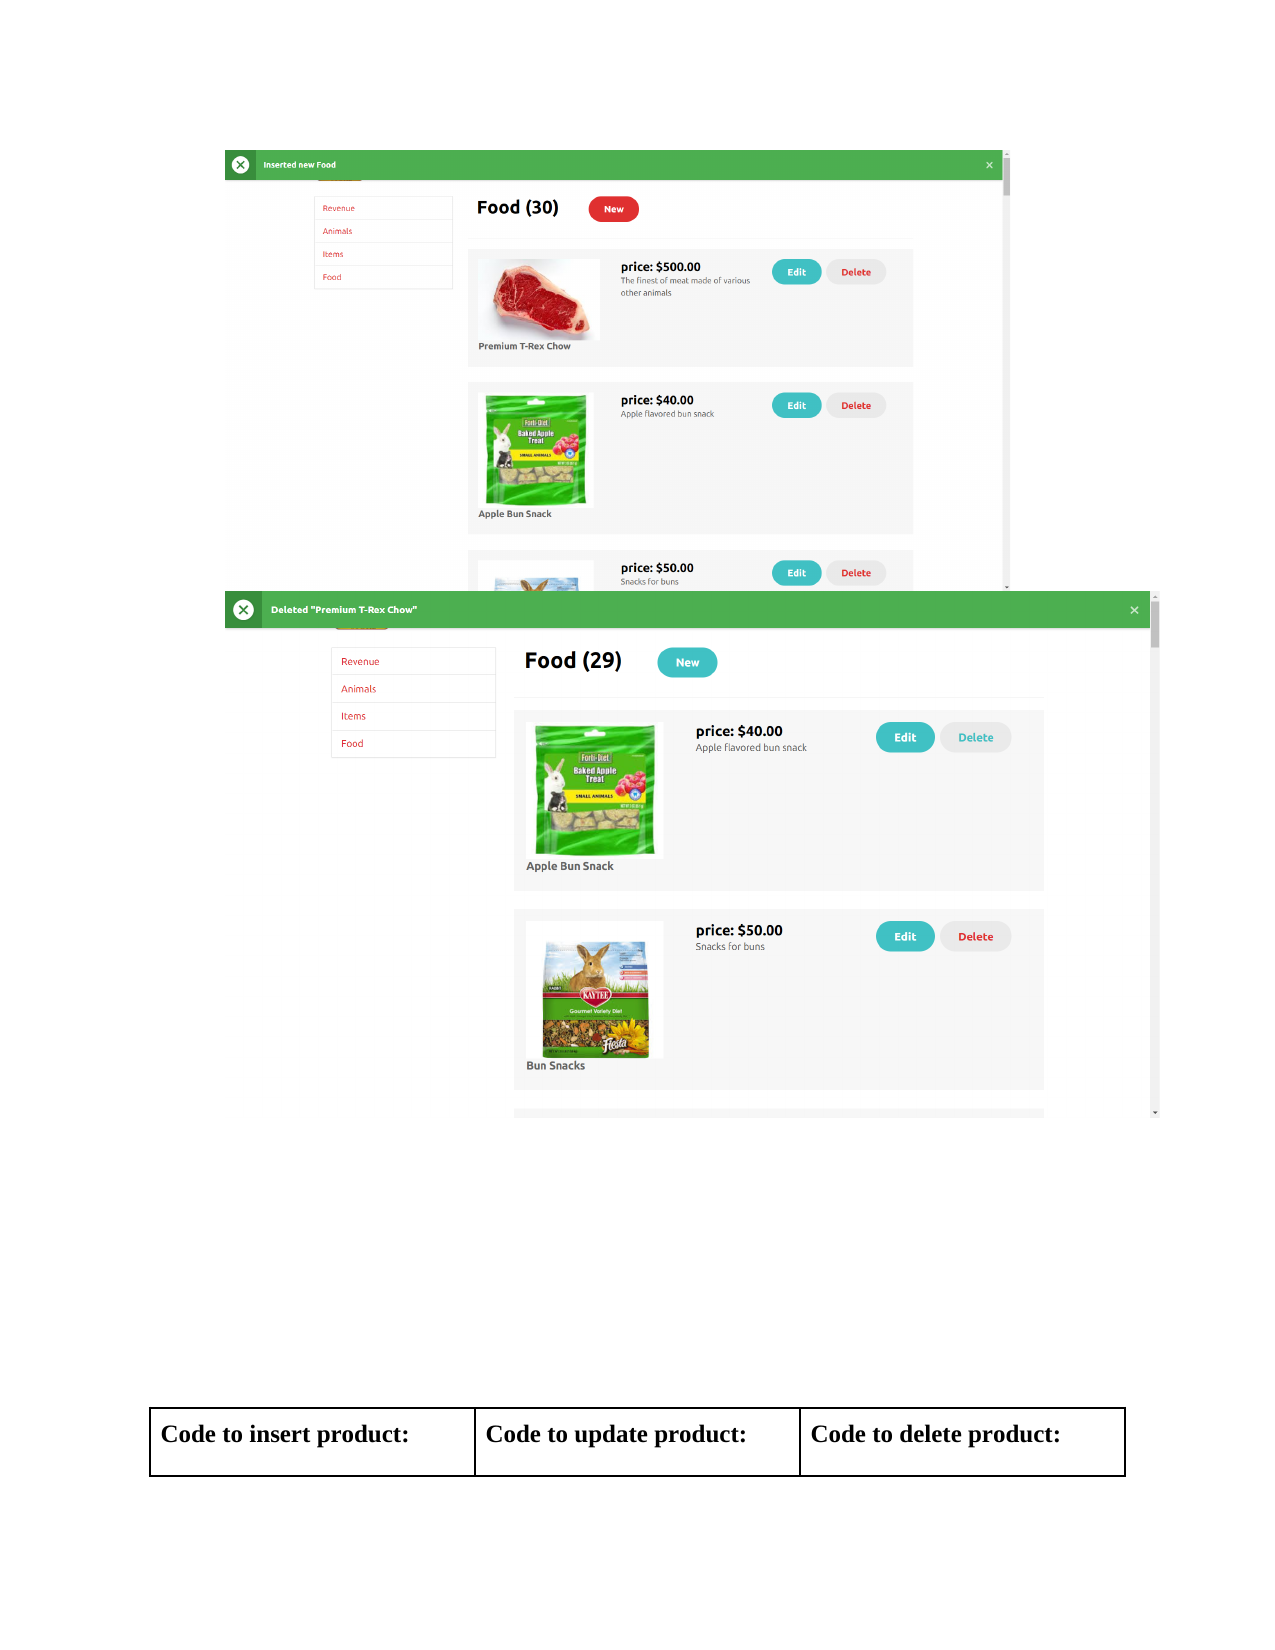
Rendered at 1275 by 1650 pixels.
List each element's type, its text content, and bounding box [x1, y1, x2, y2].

table_header Code to delete product: [801, 1409, 1124, 1475]
text [1011, 150, 1125, 591]
table_header Code to update product: [476, 1409, 799, 1475]
table_header Code to insert product: [151, 1409, 474, 1475]
picture [225, 150, 1160, 1118]
